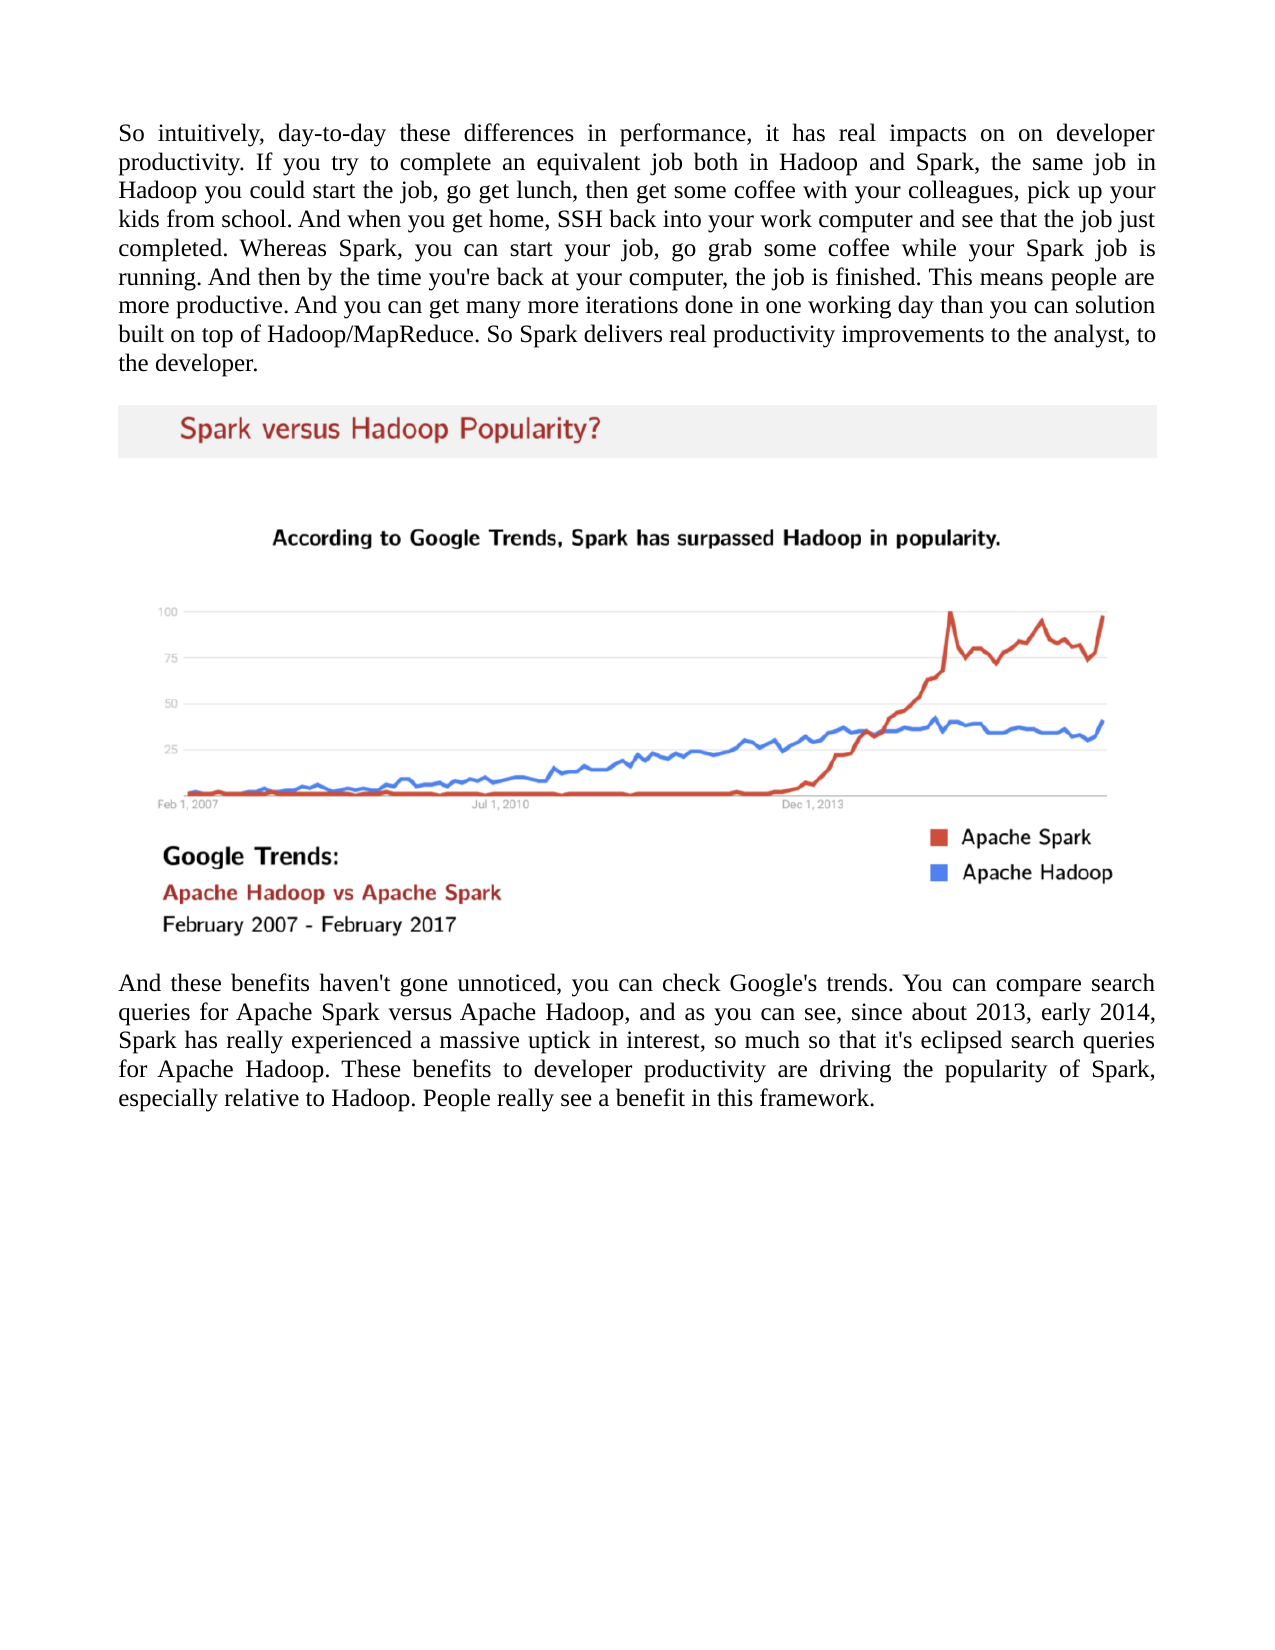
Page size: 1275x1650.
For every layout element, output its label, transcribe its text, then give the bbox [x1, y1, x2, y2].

text So intuitively, day-to-day these differences in performance, it has real impacts on on developer productivity. If you try to complete an equivalent job both in Hadoop and Spark, the same job in Hadoop you could start the job, go get lunch, then get some coffee with your colleagues, pick up your kids from school. And when you get home, SSH back into your work computer and see that the job just completed. Whereas Spark, you can start your job, go grab some coffee while your Spark job is running. And then by the time you're back at your computer, the job is finished. This means people are more productive. And you can get many more iterations done in one working day than you can solution built on top of Hadoop/MapReduce. So Spark delivers real productivity improvements to the analyst, to the developer. [118, 118, 1157, 377]
picture [118, 405, 1157, 940]
text And these benefits haven't gone unnoticed, you can check Google's trends. You can compare search queries for Apache Spark versus Apache Hadoop, and as you can see, since about 2013, early 2014, Spark has really experienced a massive uptick in interest, so much so that it's eclipsed search queries for Apache Hadoop. These benefits to developer productivity are driving the popularity of Spark, especially relative to Hadoop. People really see a benefit in this framework. [118, 968, 1157, 1112]
